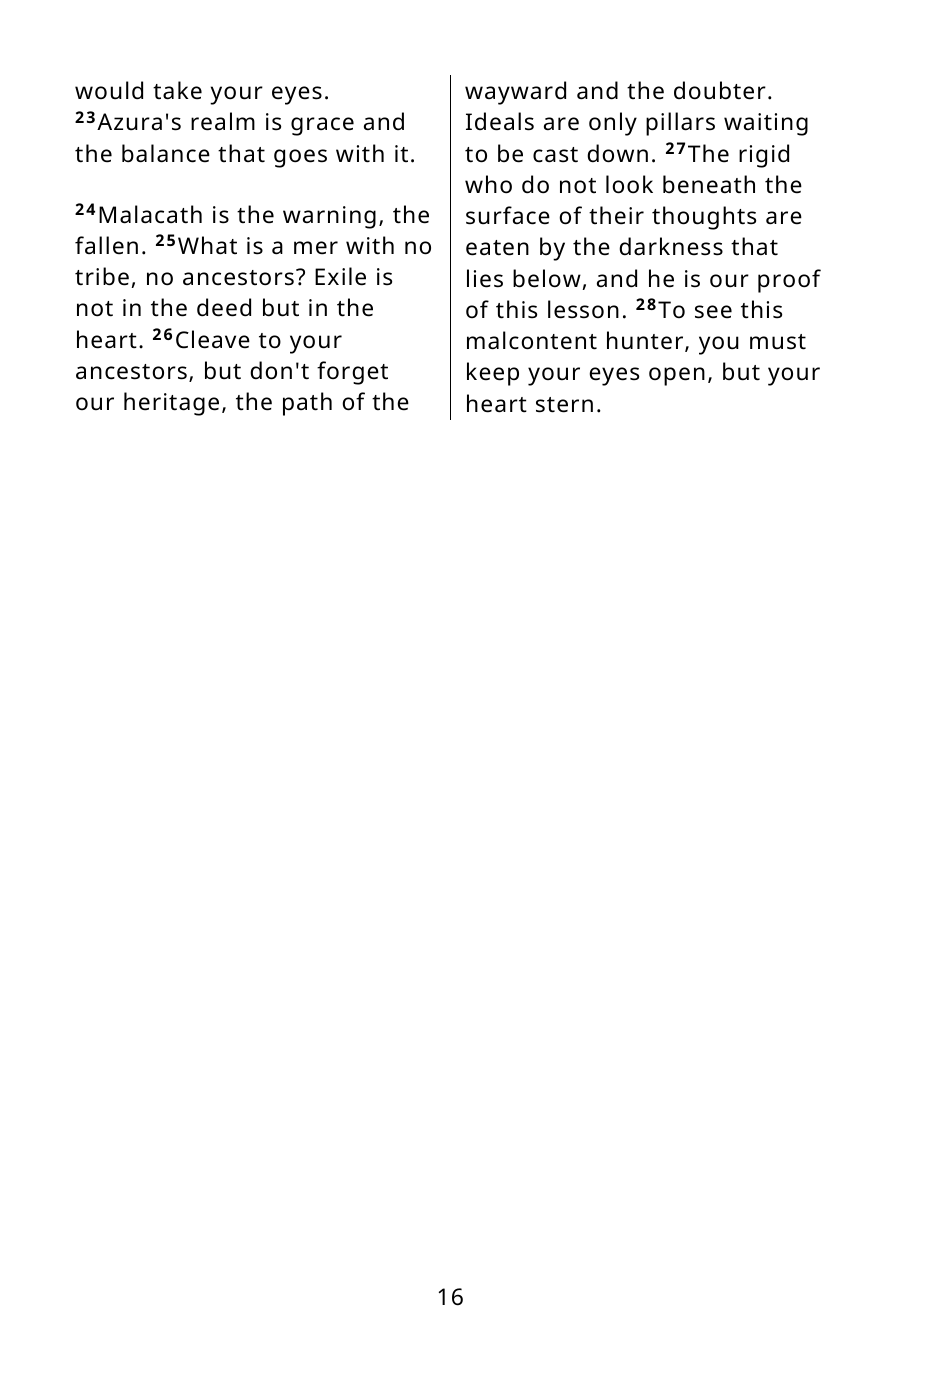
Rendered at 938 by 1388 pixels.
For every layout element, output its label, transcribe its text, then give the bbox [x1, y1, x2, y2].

text wayward and the doubter. Ideals are only pillars waiting to be cast down. 27The rigid who do not look beneath the surface of their thoughts are eaten by the darkness that lies below, and he is our proof of this lesson. 28To see this malcontent hunter, you must keep your eyes open, but your heart stern. [465, 75, 825, 419]
text would take your eyes. 23Azura's realm is grace and the balance that goes with it. [75, 75, 435, 169]
text 24Malacath is the warning, the fallen. 25What is a mer with no tribe, no ancestors? Exile is not in the deed but in the heart. 26Cleave to your ancestors, but don't forget our heritage, the path of the [75, 198, 435, 417]
